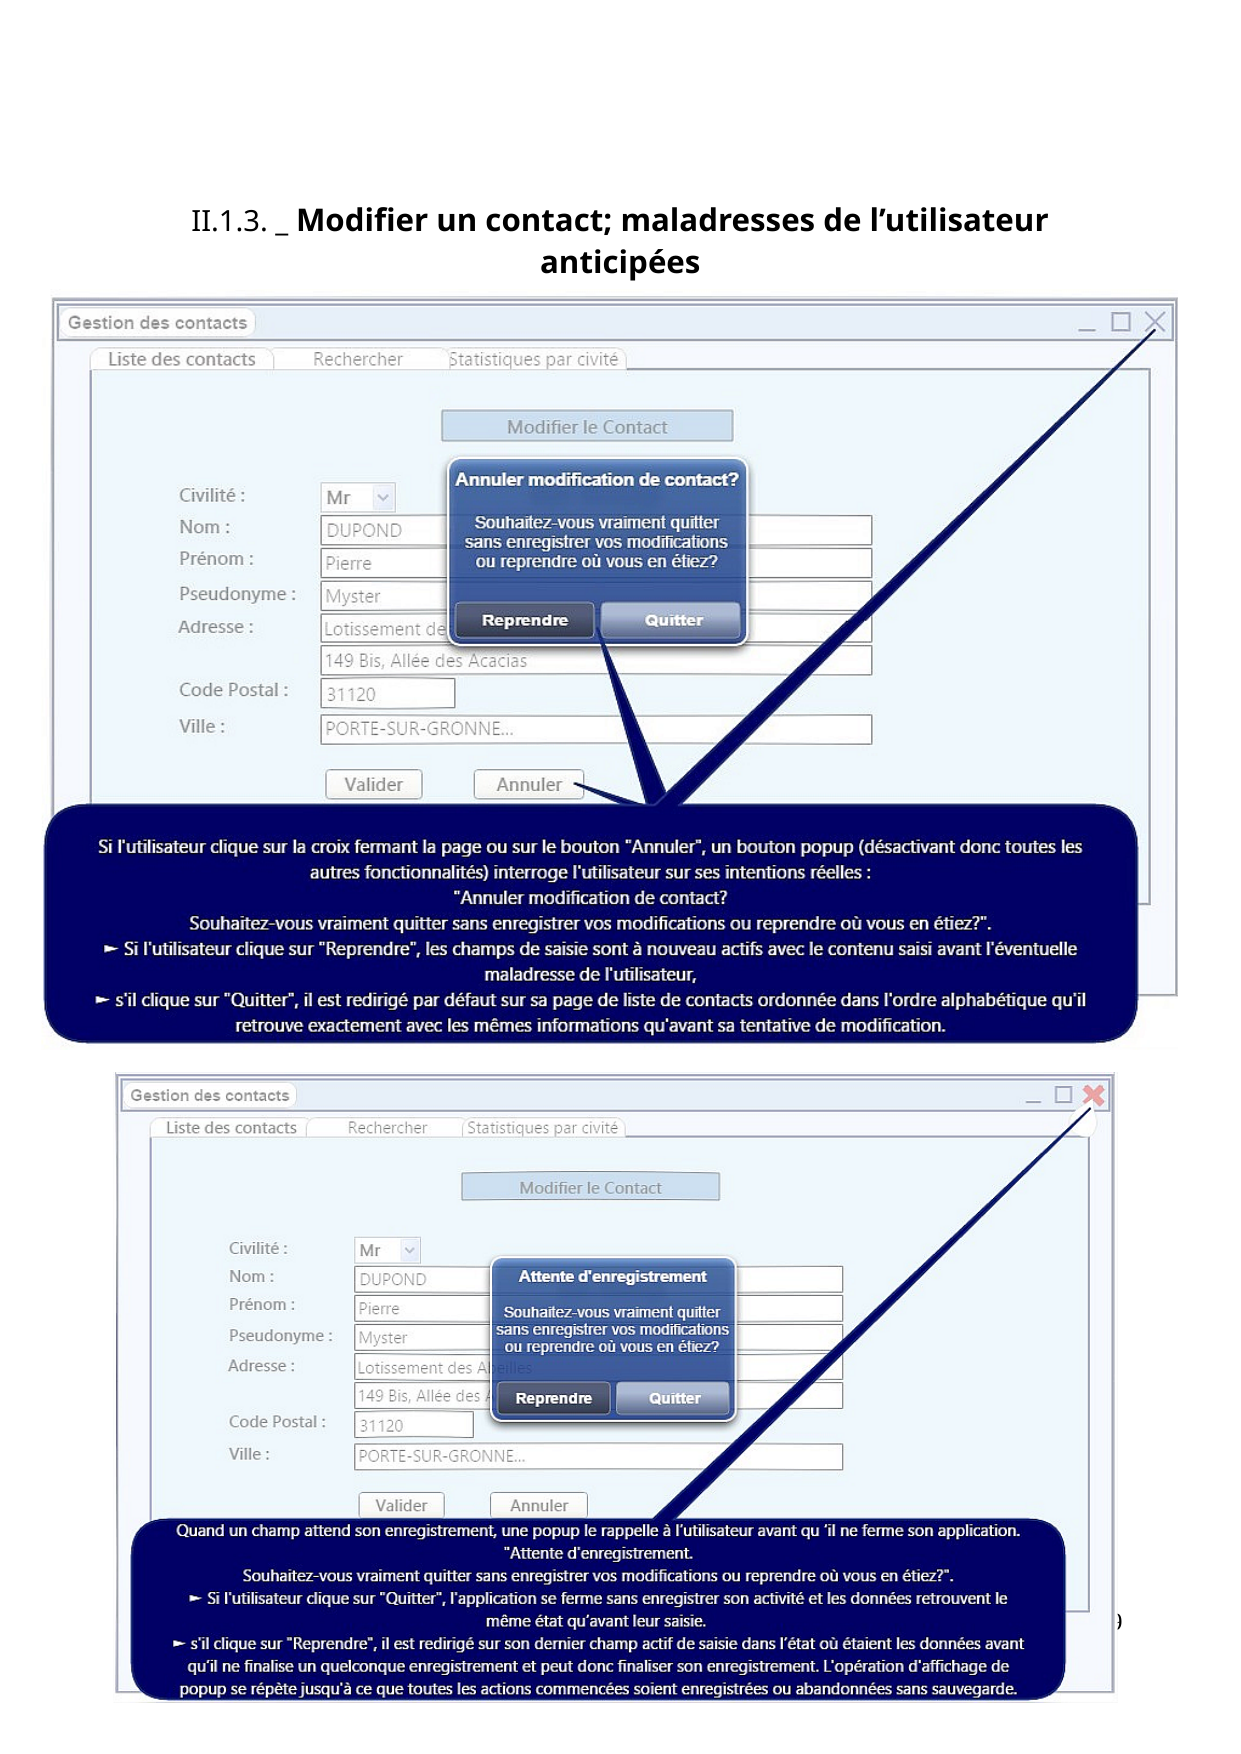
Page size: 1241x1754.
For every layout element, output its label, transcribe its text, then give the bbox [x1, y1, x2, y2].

picture [41, 289, 1178, 1050]
picture [113, 1072, 1118, 1703]
subtitle II.1.3. _ Modifier un contact; maladresses de l’utilisateur anticipées [118, 197, 1122, 283]
